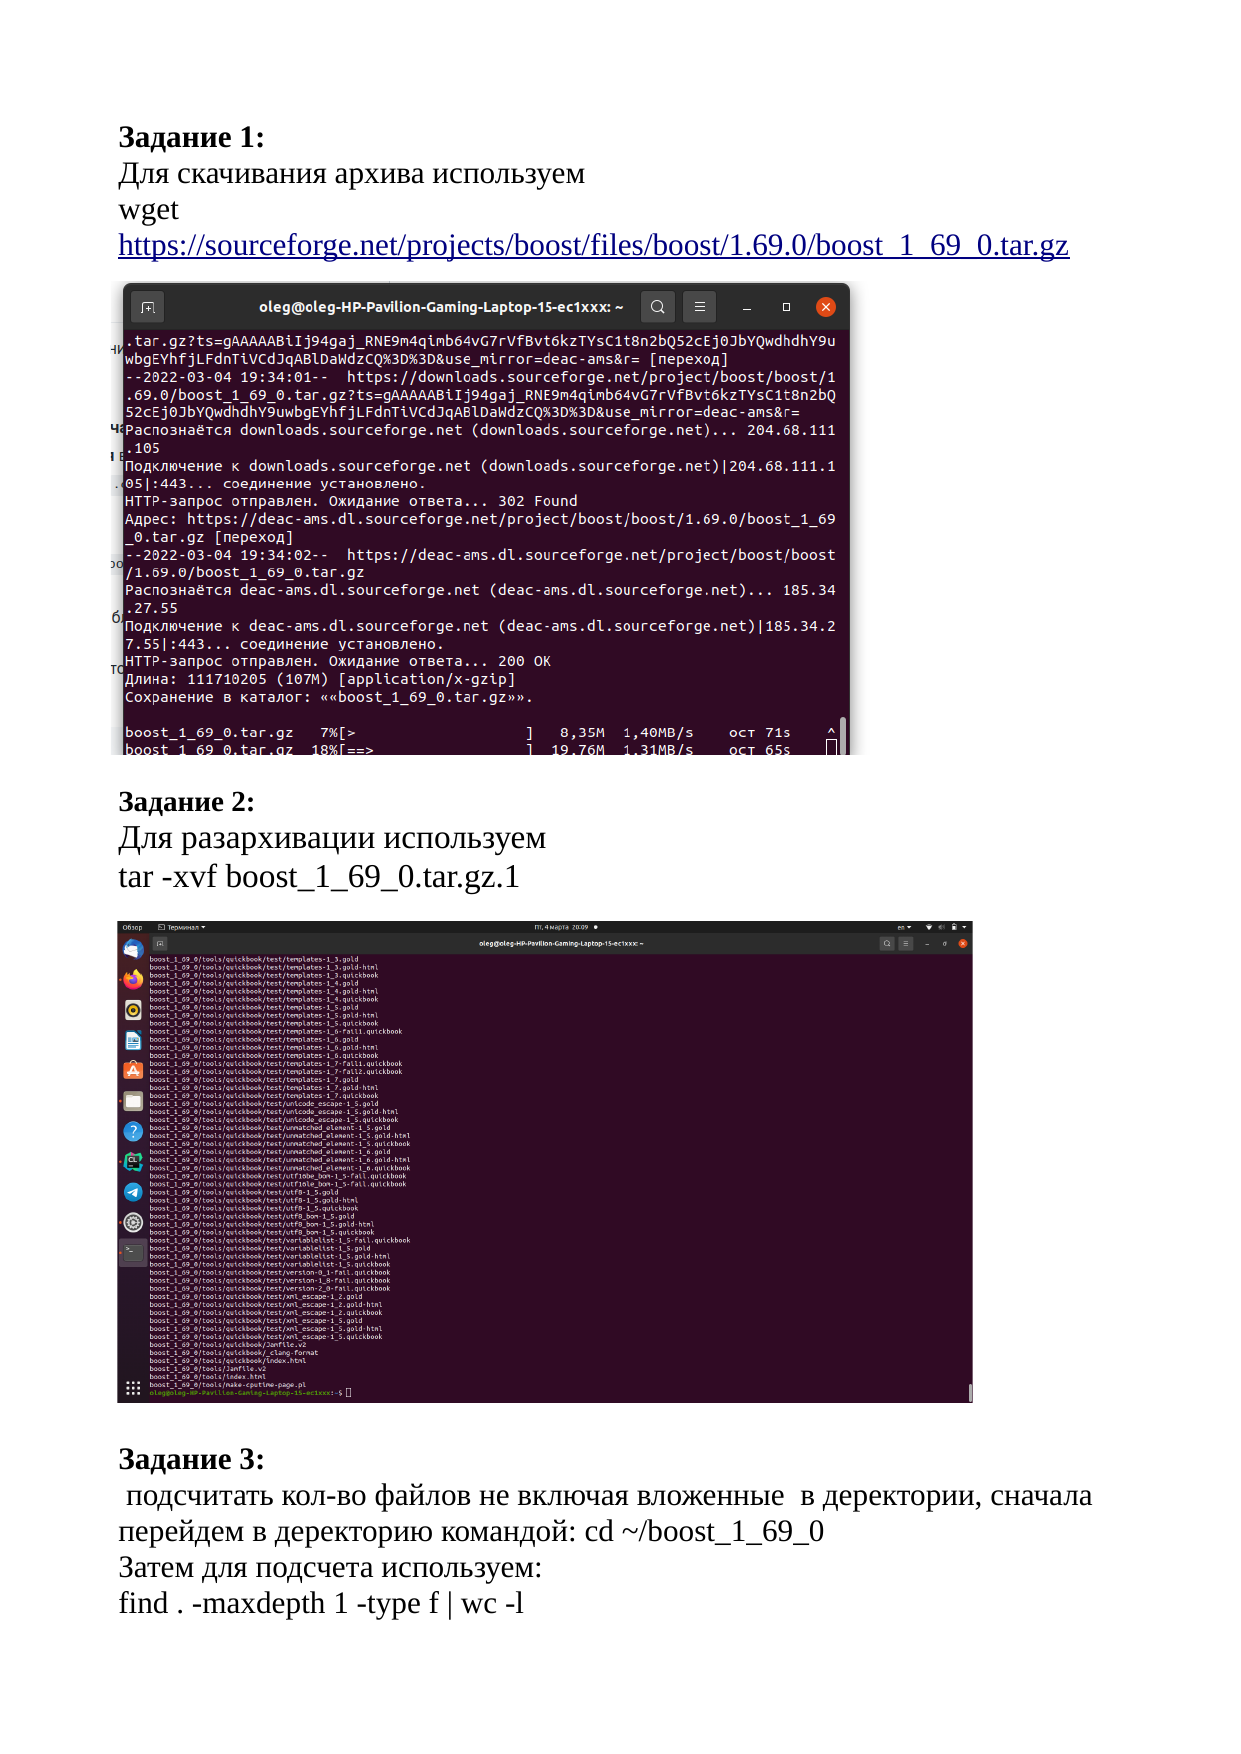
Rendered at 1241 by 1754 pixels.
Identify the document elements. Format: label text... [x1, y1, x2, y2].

text Задание 2: [118, 784, 1122, 818]
text Задание 3: [118, 1441, 1122, 1477]
text Затем для подсчета используем: [118, 1548, 1122, 1584]
text Для скачивания архива используем [118, 154, 1122, 190]
picture [117, 921, 973, 1403]
text подсчитать кол-во файлов не включая вложенные в деректории, сначала перейдем в деректорию командой: cd ~/boost_1_69_0 [118, 1477, 1122, 1548]
picture [735, 281, 899, 755]
text tar -xvf boost_1_69_0.tar.gz.1 [118, 856, 1122, 923]
text Для разархивации используем [118, 818, 1122, 856]
text Задание 1: [118, 118, 1122, 154]
text find . -maxdepth 1 -type f | wc -l [118, 1584, 1122, 1620]
text wget https://sourceforge.net/projects/boost/files/boost/1.69.0/boost_1_69_0.tar.gz [118, 190, 1122, 291]
